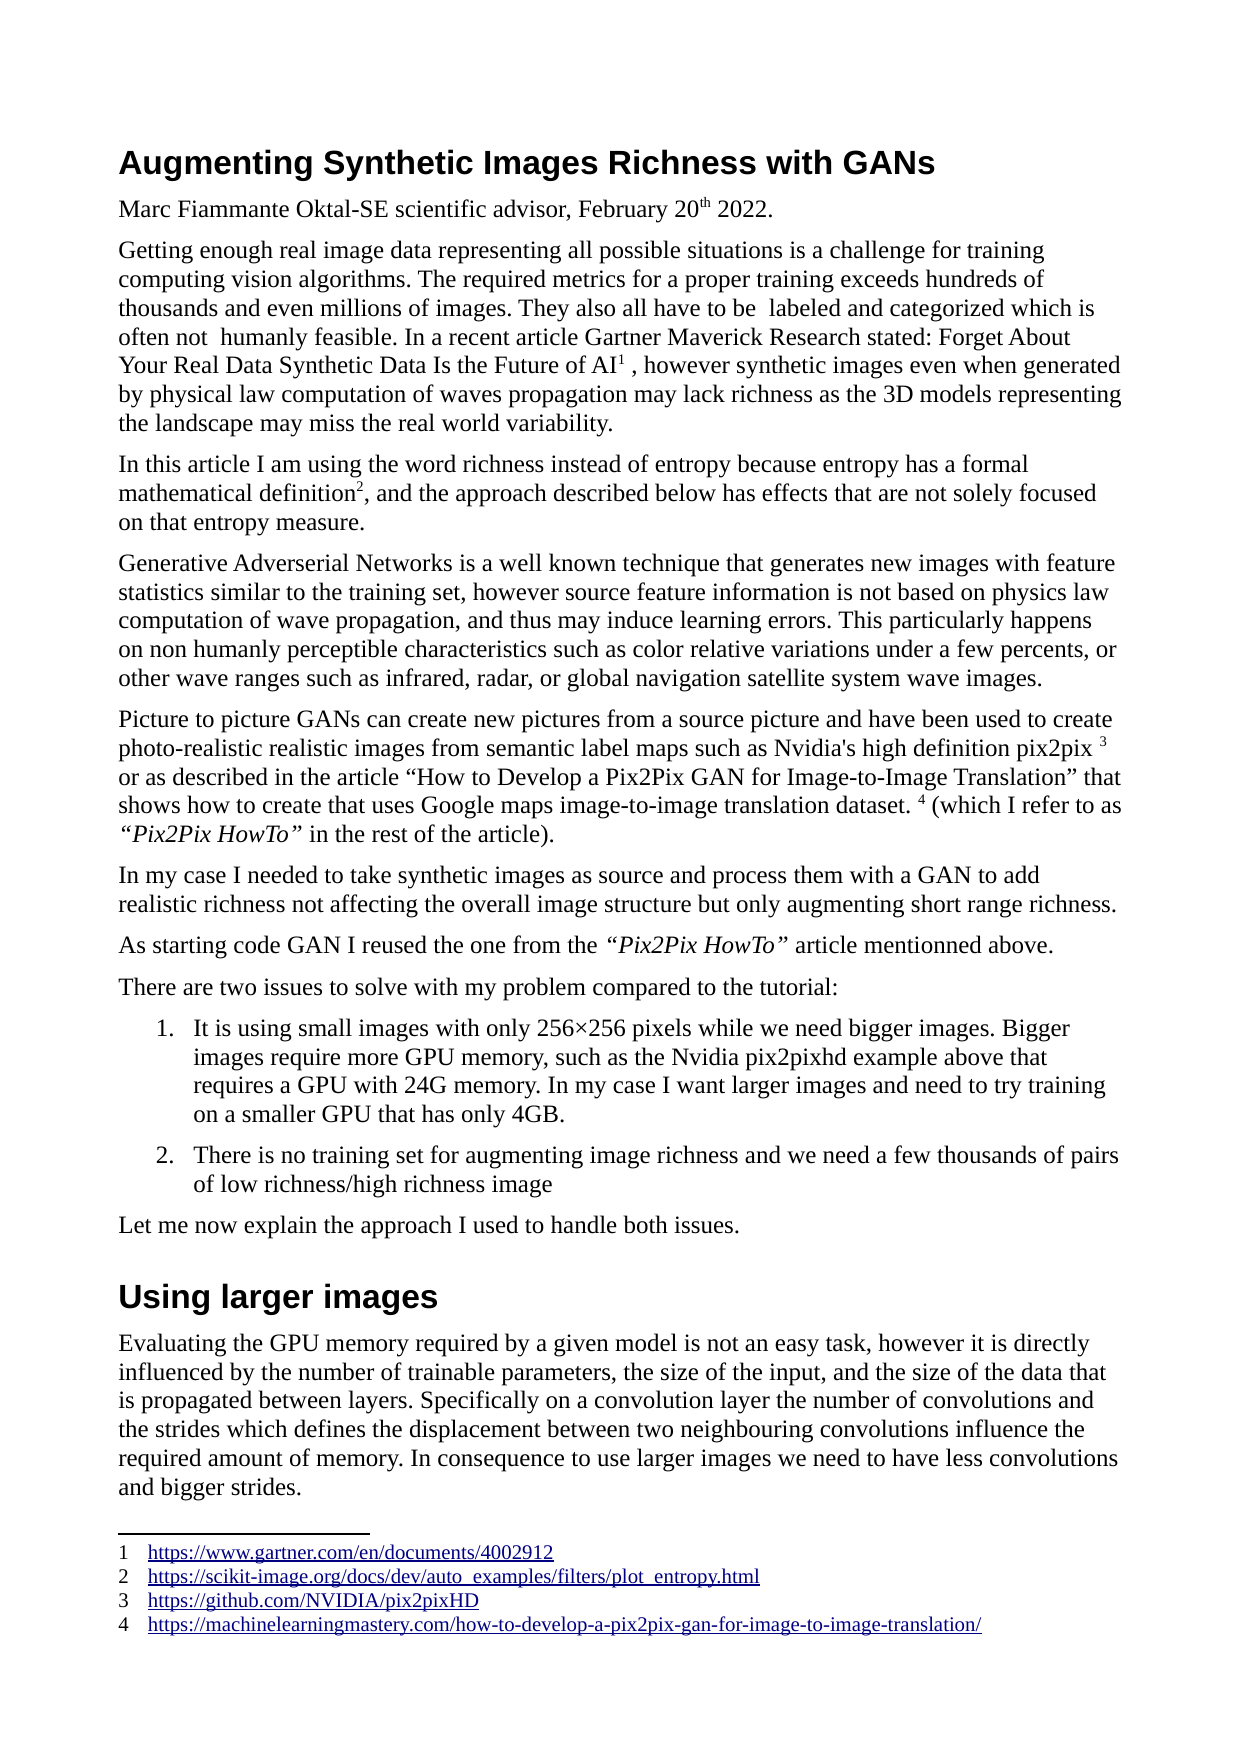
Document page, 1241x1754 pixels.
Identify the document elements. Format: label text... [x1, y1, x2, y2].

text https://github.com/NVIDIA/pix2pixHD [118, 1588, 1122, 1612]
text In this article I am using the word richness instead of entropy because entropy has a formal mathematical definition, and the approach described below has effects that are not solely focused on that entropy measure. [118, 449, 1122, 536]
text https://scikit-image.org/docs/dev/auto_examples/filters/plot_entropy.html [118, 1564, 1122, 1588]
text There are two issues to solve with my problem compared to the tutorial: [118, 972, 1122, 1001]
text https://machinelearningmastery.com/how-to-develop-a-pix2pix-gan-for-image-to-image-translation/ [118, 1612, 1122, 1636]
text Let me now explain the approach I used to handle both issues. [118, 1211, 1122, 1239]
text Picture to picture GANs can create new pictures from a source picture and have been used to create photo-realistic realistic images from semantic label maps such as Nvidia's high definition pix2pix or as described in the article “How to Develop a Pix2Pix GAN for Image-to-Image Translation” that shows how to create that uses Google maps image-to-image translation dataset. (which I refer to as “Pix2Pix HowTo” in the rest of the article). [118, 704, 1122, 848]
text As starting code GAN I reused the one from the “Pix2Pix HowTo” article mentionned above. [118, 931, 1122, 959]
text Marc Fiammante Oktal-SE scientific advisor, February 20th 2022. [118, 194, 1122, 223]
text In my case I needed to take synthetic images as source and process them with a GAN to add realistic richness not affecting the overall image structure but only augmenting short range richness. [118, 861, 1122, 918]
text Evaluating the GPU memory required by a given model is not an easy task, however it is directly influenced by the number of trainable parameters, the size of the input, and the size of the data that is propagated between layers. Specifically on a convolution layer the number of convolutions and the strides which defines the displacement between two neighbouring convolutions influence the required amount of memory. In consequence to use larger images we need to have less convolutions and bigger strides. [118, 1328, 1122, 1500]
list It is using small images with only 256×256 pixels while we need bigger images. Bigger images require more GPU memory, such as the Nvidia pix2pixhd example above that requires a GPU with 24G memory. In my case I want larger images and need to try training on a smaller GPU that has only 4GB. [156, 1013, 1122, 1128]
text Getting enough real image data representing all possible situations is a challenge for training computing vision algorithms. The required metrics for a proper training exceeds hundreds of thousands and even millions of images. They also all have to be labeled and categorized which is often not humanly feasible. In a recent article Gartner Maverick Research stated: Forget About Your Real Data Synthetic Data Is the Future of AI , however synthetic images even when generated by physical law computation of waves propagation may lack richness as the 3D models representing the landscape may miss the real world variability. [118, 236, 1122, 437]
text Generative Adverserial Networks is a well known technique that generates new images with feature statistics similar to the training set, however source feature information is not based on physics law computation of wave propagation, and thus may induce learning errors. This particularly happens on non humanly perceptible characteristics such as color relative variations under a few percents, or other wave ranges such as infrared, radar, or global navigation satellite system wave images. [118, 548, 1122, 692]
list There is no training set for augmenting image richness and we need a few thousands of pairs of low richness/high richness image [156, 1141, 1122, 1198]
subtitle Augmenting Synthetic Images Richness with GANs [118, 143, 1122, 182]
text https://www.gartner.com/en/documents/4002912 [118, 1539, 1122, 1564]
subtitle Using larger images [118, 1277, 1122, 1315]
